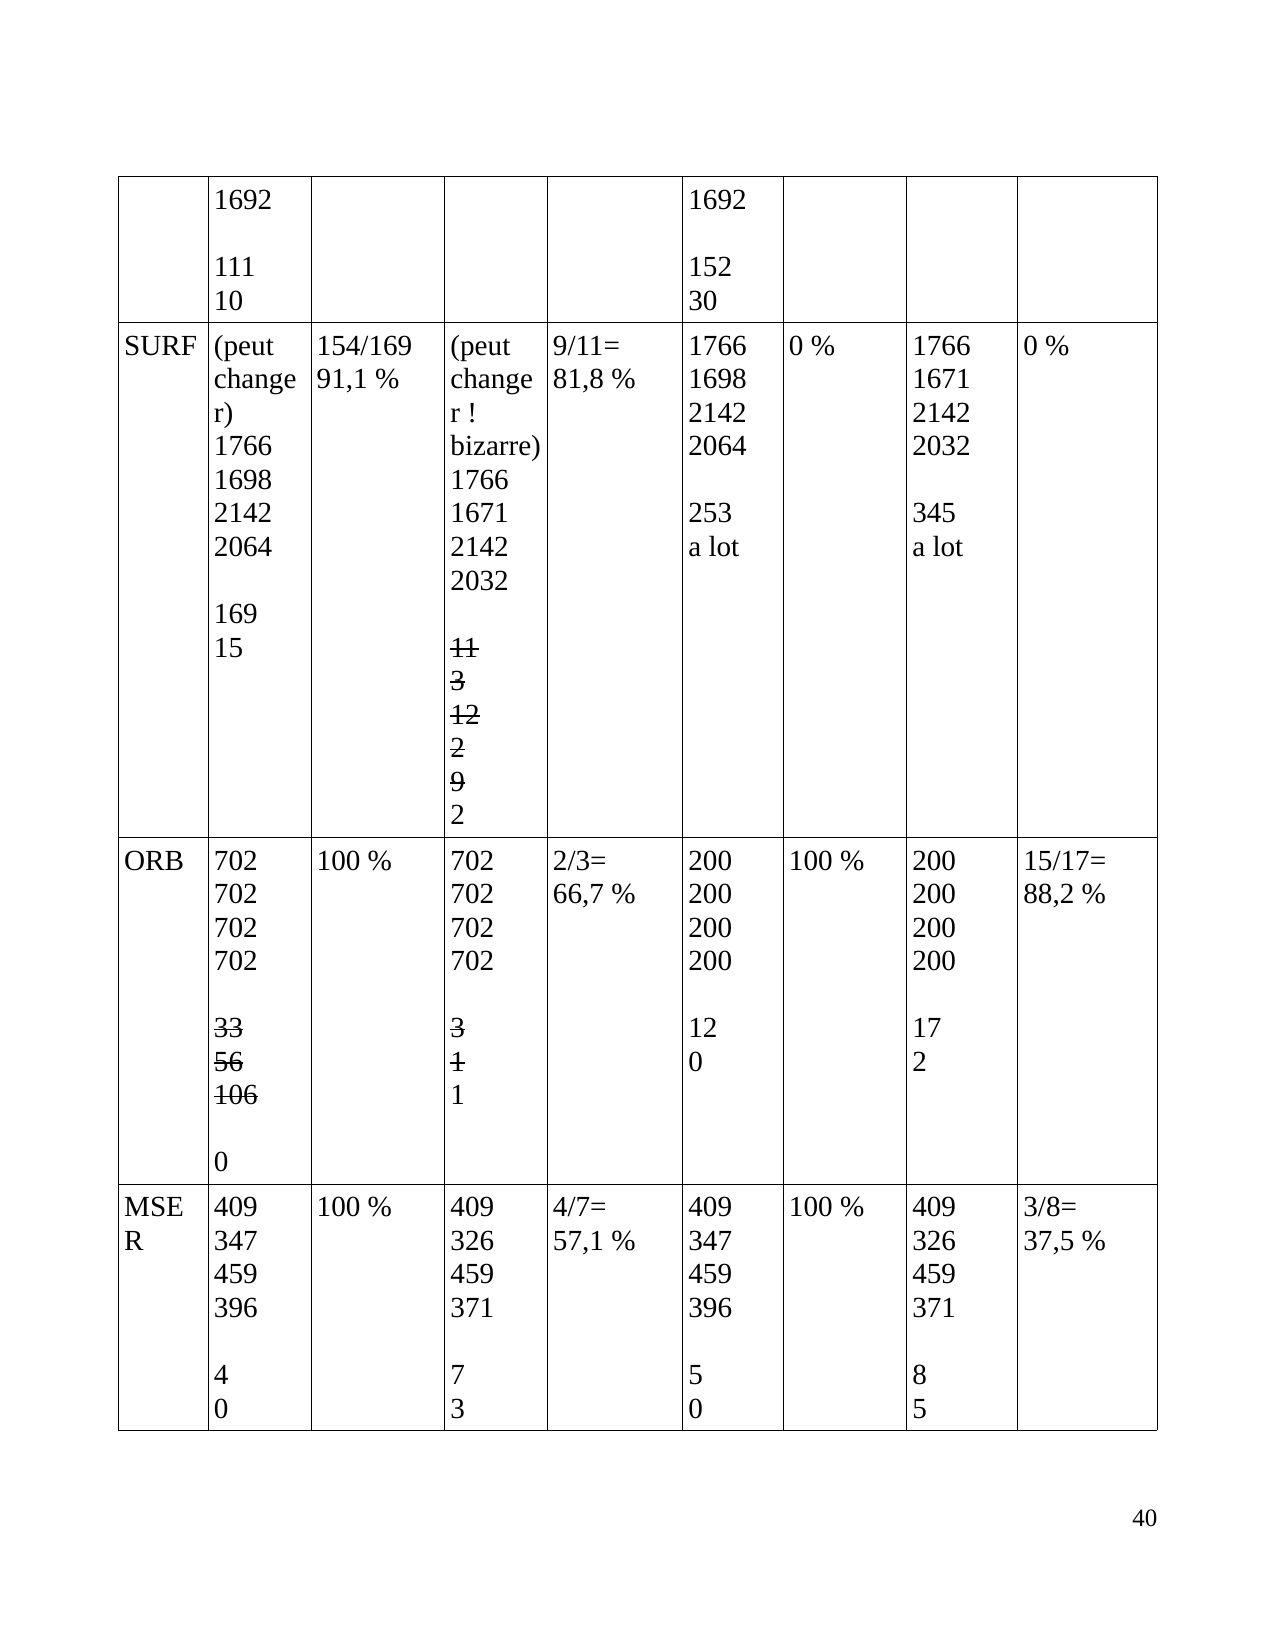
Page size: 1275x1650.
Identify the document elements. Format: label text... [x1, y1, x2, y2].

table_cell 409 347 459 396 5 0 [683, 1185, 783, 1430]
table_cell [548, 177, 682, 322]
table_cell 702 702 702 702 33 56 106 0 [209, 838, 311, 1184]
table_cell 1766 1671 2142 2032 345 a lot [907, 323, 1017, 837]
table_cell 200 200 200 200 12 0 [683, 838, 783, 1184]
table_cell 100 % [784, 838, 906, 1184]
table_cell [784, 177, 906, 322]
table_cell 2/3= 66,7 % [548, 838, 682, 1184]
table_cell 100 % [784, 1185, 906, 1430]
table_cell ORB [119, 838, 208, 1184]
table_cell 0 % [784, 323, 906, 837]
table_cell 100 % [312, 1185, 444, 1430]
table_cell 4/7= 57,1 % [548, 1185, 682, 1430]
table_cell [1018, 177, 1157, 322]
table_cell 100 % [312, 838, 444, 1184]
table_cell 3/8= 37,5 % [1018, 1185, 1157, 1430]
table_cell SURF [119, 323, 208, 837]
table_cell 1692 111 10 [209, 177, 311, 322]
table_cell 1766 1698 2142 2064 253 a lot [683, 323, 783, 837]
table_cell [907, 177, 1017, 322]
table_cell [445, 177, 547, 322]
table_cell 1692 152 30 [683, 177, 783, 322]
table_cell [312, 177, 444, 322]
table_cell 409 326 459 371 8 5 [907, 1185, 1017, 1430]
table_cell 409 326 459 371 7 3 [445, 1185, 547, 1430]
table_cell 702 702 702 702 3 1 1 [445, 838, 547, 1184]
table_cell (peut changer) 1766 1698 2142 2064 169 15 [209, 323, 311, 837]
table_cell [119, 177, 208, 322]
table_cell 200 200 200 200 17 2 [907, 838, 1017, 1184]
table_cell 0 % [1018, 323, 1157, 837]
table_cell (peut changer ! bizarre) 1766 1671 2142 2032 11 3 12 2 9 2 [445, 323, 547, 837]
table_cell 15/17= 88,2 % [1018, 838, 1157, 1184]
table_cell 409 347 459 396 4 0 [209, 1185, 311, 1430]
table_cell 9/11= 81,8 % [548, 323, 682, 837]
table_cell MSER [119, 1185, 208, 1430]
table_cell 154/169 91,1 % [312, 323, 444, 837]
